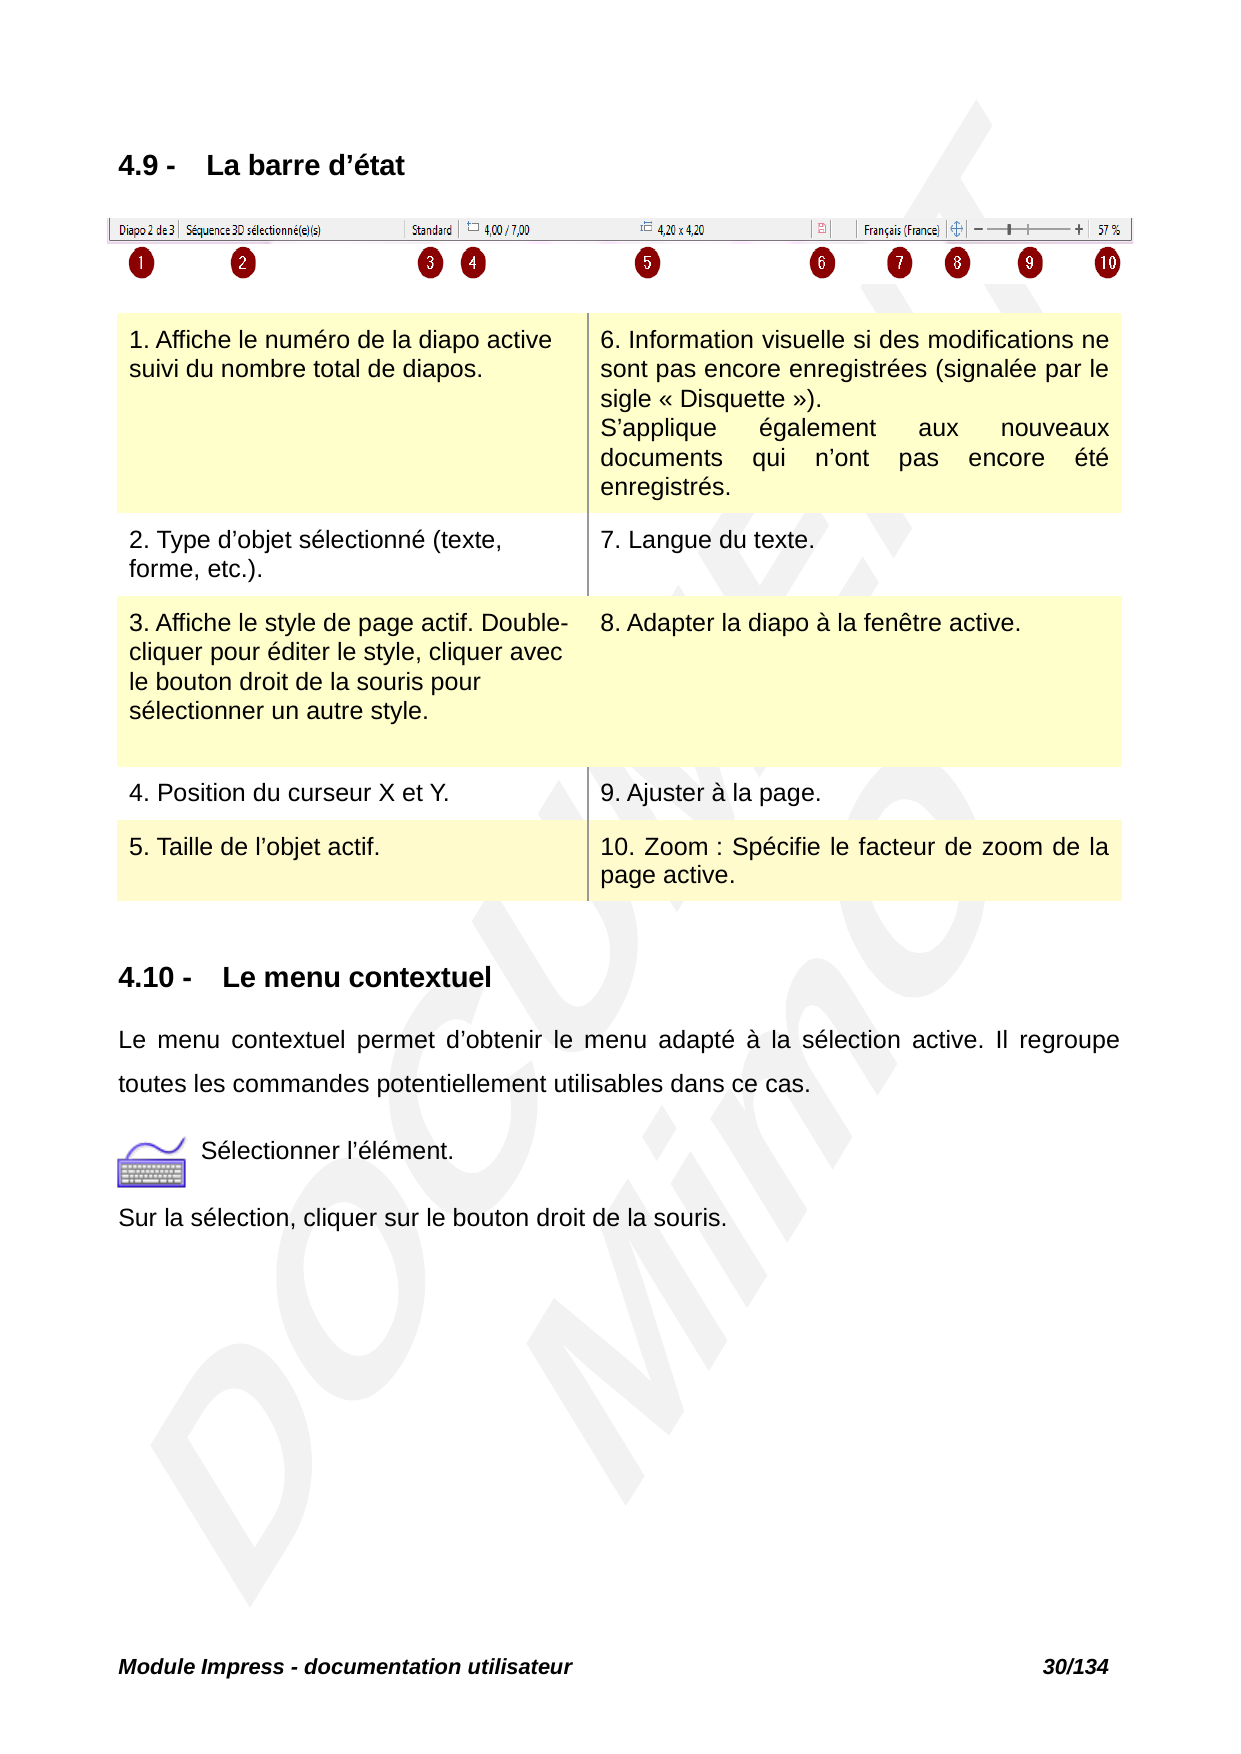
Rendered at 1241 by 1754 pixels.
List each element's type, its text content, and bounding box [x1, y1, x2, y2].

text Sur la sélection, cliquer sur le bouton droit de la souris. [118, 1203, 1122, 1232]
table_cell 7. Langue du texte. [589, 513, 1122, 596]
text Sélectionner l’élément. [189, 1136, 1122, 1165]
table_header 1. Affiche le numéro de la diapo active suivi du nombre total de diapos. [117, 313, 587, 513]
text Le menu contextuel permet d’obtenir le menu adapté à la sélection active. Il regroupe toutes les commandes potentiellement utilisables dans ce cas. [118, 1025, 1122, 1098]
subtitle Le menu contextuel [118, 960, 1122, 993]
table_cell 3. Affiche le style de page actif. Double-cliquer pour éditer le style, cliquer avec le bouton droit de la souris pour sélectionner un autre style. [117, 596, 588, 767]
picture [113, 1126, 189, 1202]
table_cell 9. Ajuster à la page. [589, 767, 1122, 819]
table_cell 4. Position du curseur X et Y. [117, 767, 587, 819]
table_header 6. Information visuelle si des modifications ne sont pas encore enregistrées (signalée par le sigle « Disquette »). S’applique également aux nouveaux documents qui n’ont pas encore été enregistrés. [589, 313, 1122, 513]
picture [106, 218, 1134, 284]
subtitle La barre d’état [118, 147, 1122, 181]
table_cell 10. Zoom : Spécifie le facteur de zoom de la page active. [589, 820, 1122, 901]
table_cell 2. Type d’objet sélectionné (texte, forme, etc.). [117, 513, 587, 596]
table_cell 8. Adapter la diapo à la fenêtre active. [588, 596, 1122, 767]
table_cell 5. Taille de l’objet actif. [117, 820, 587, 901]
